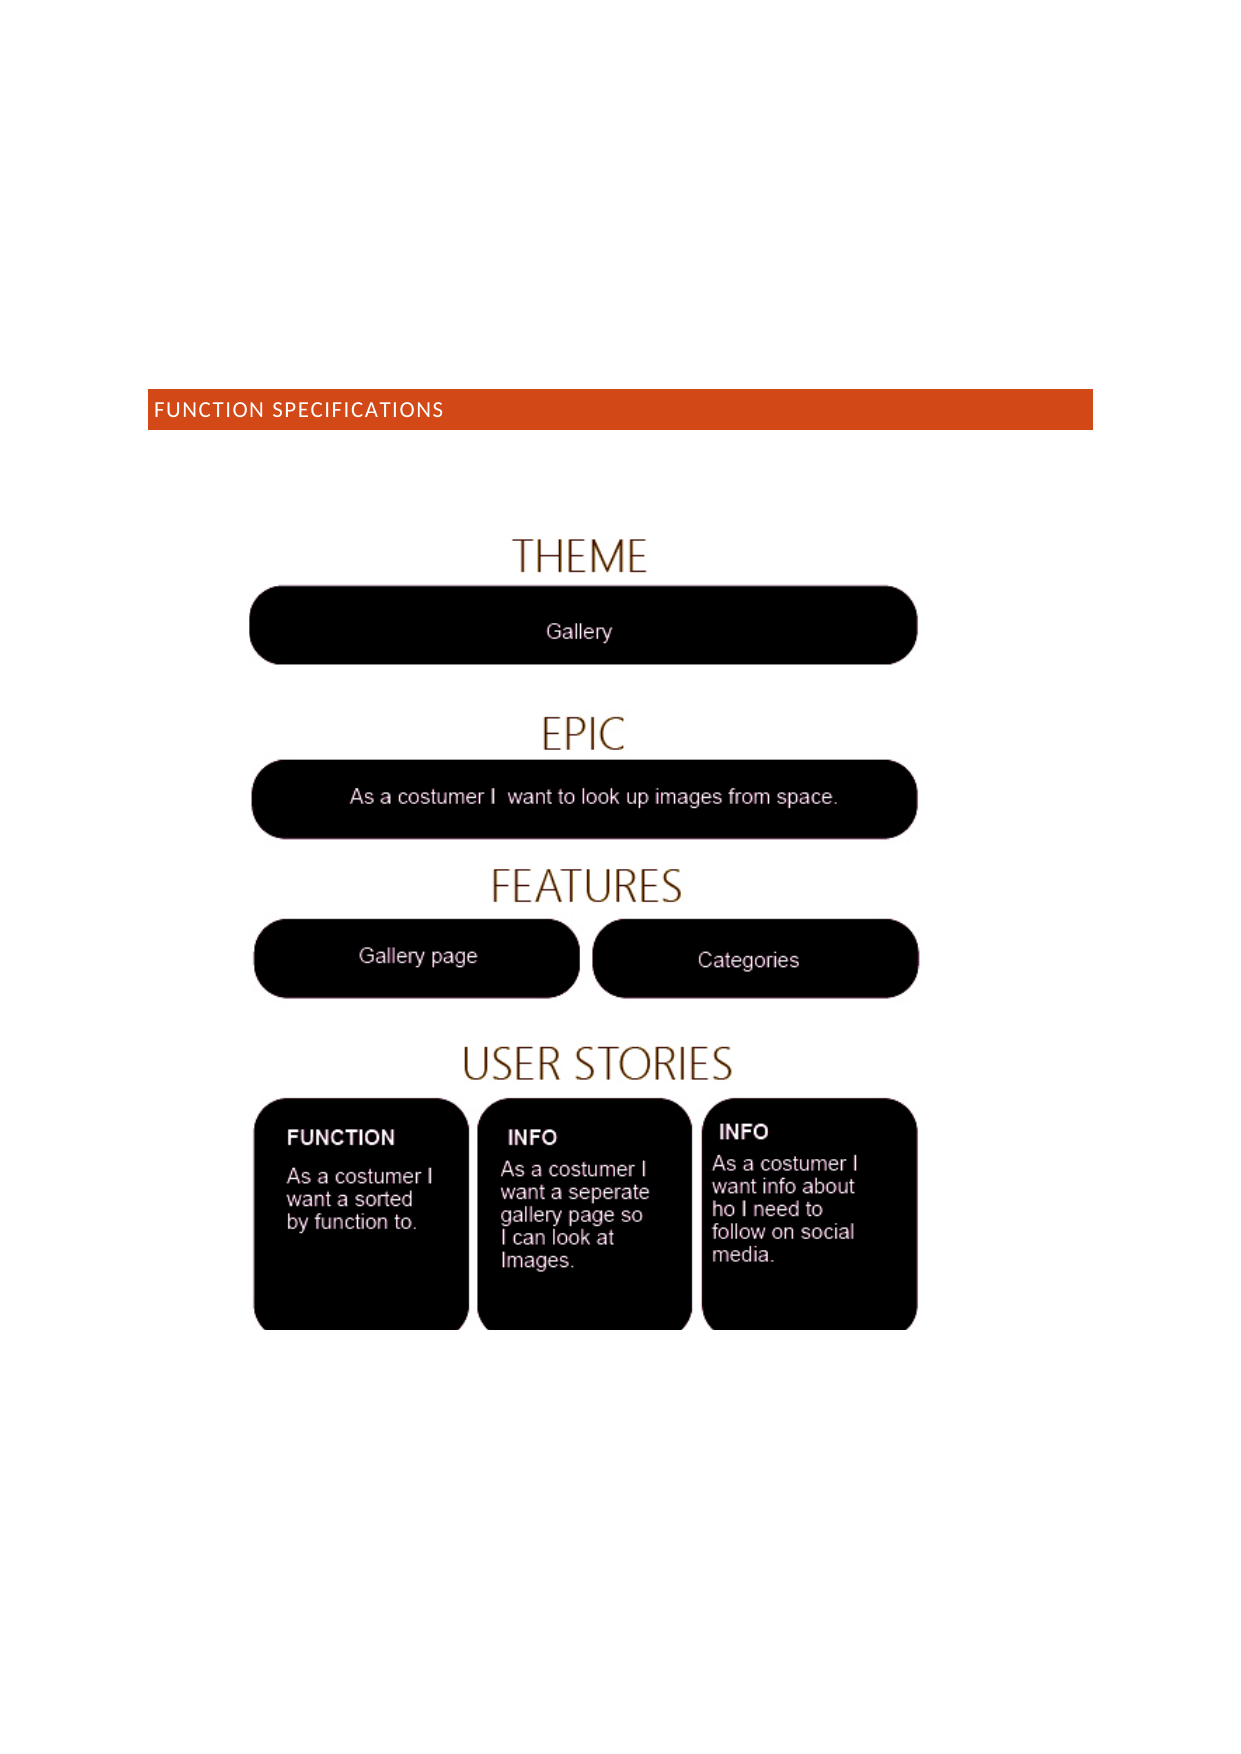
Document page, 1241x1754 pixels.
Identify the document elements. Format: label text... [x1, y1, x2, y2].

subtitle Function specifications [154, 396, 1086, 423]
